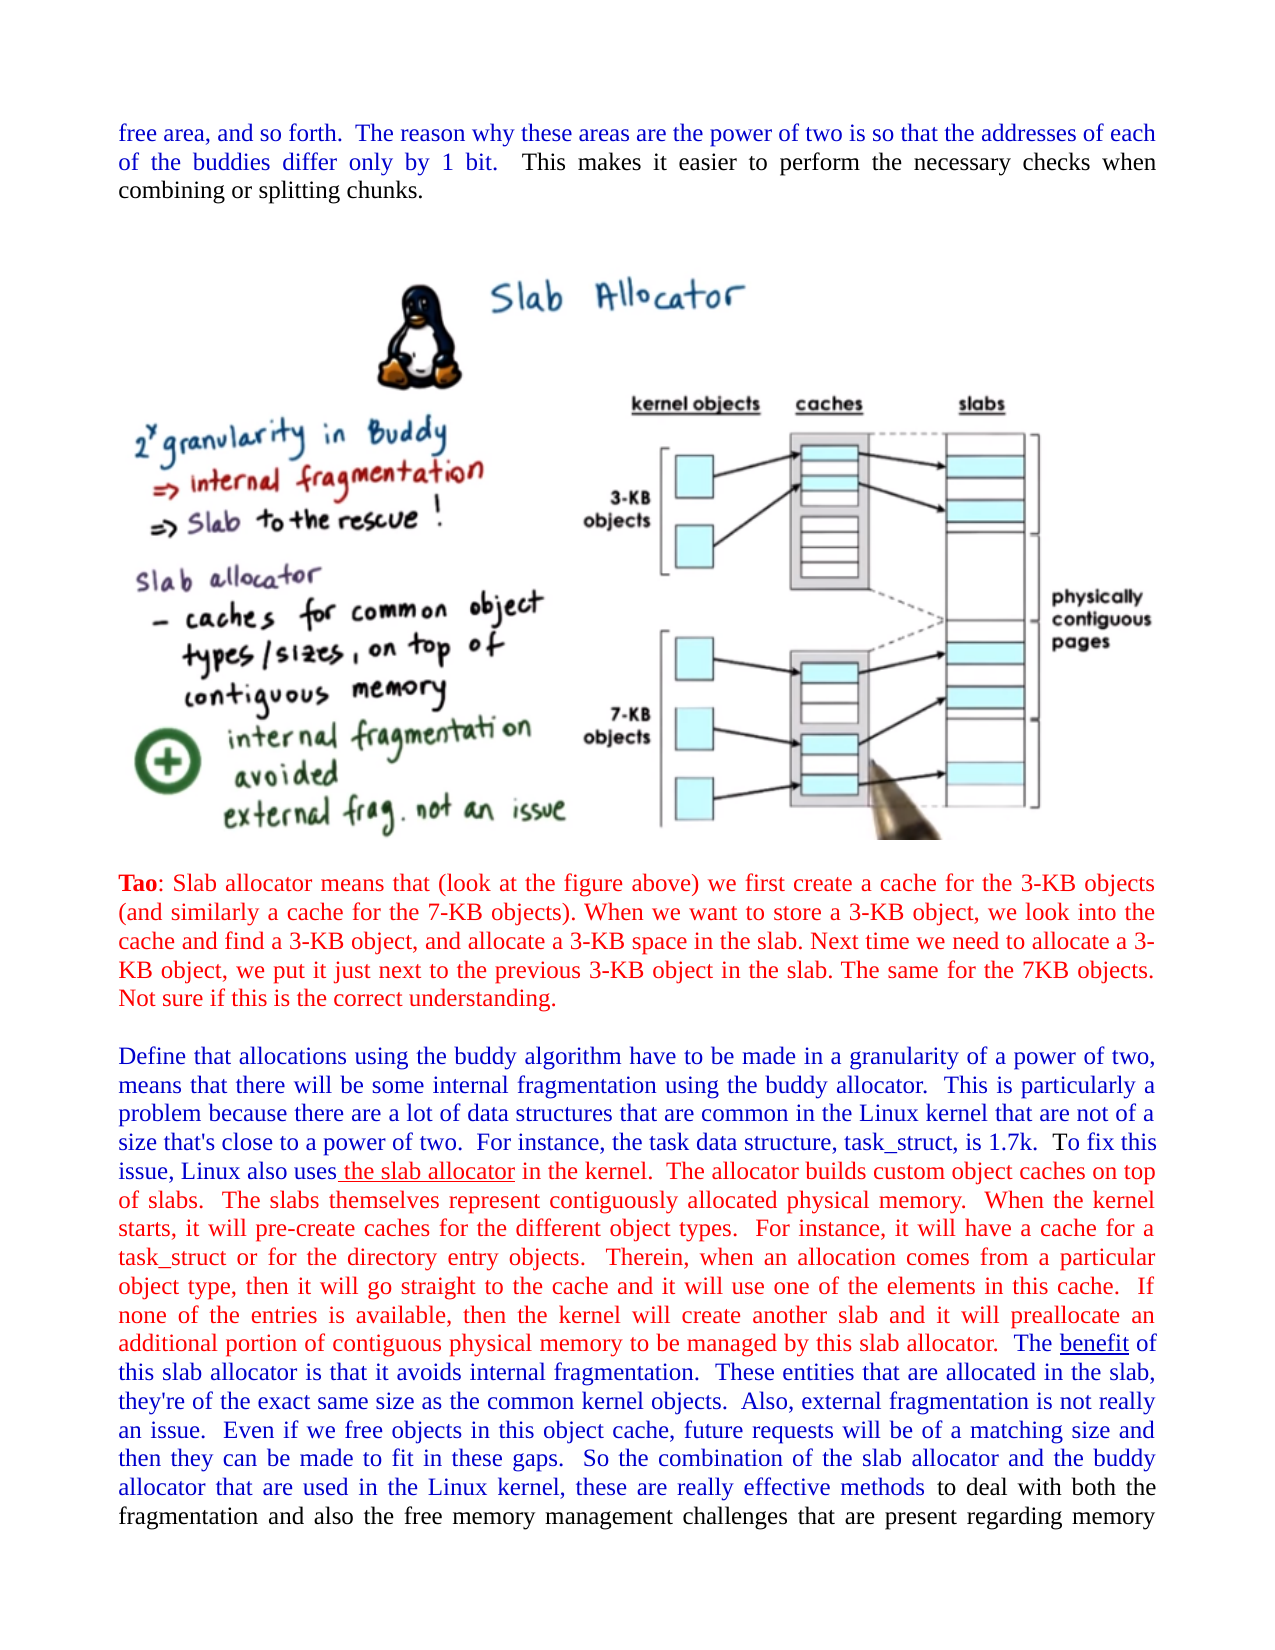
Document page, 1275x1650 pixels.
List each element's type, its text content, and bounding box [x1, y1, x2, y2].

text Tao: Slab allocator means that (look at the figure above) we first create a cache for the 3-KB objects (and similarly a cache for the 7-KB objects). When we want to store a 3-KB object, we look into the cache and find a 3-KB object, and allocate a 3-KB space in the slab. Next time we need to allocate a 3-KB object, we put it just next to the previous 3-KB object in the slab. The same for the 7KB objects. Not sure if this is the correct understanding. [118, 868, 1157, 1012]
picture [118, 261, 1157, 840]
text Define that allocations using the buddy algorithm have to be made in a granularity of a power of two, means that there will be some internal fragmentation using the buddy allocator. This is particularly a problem because there are a lot of data structures that are common in the Linux kernel that are not of a size that's close to a power of two. For instance, the task data structure, task_struct, is 1.7k. To fix this issue, Linux also uses the slab allocator in the kernel. The allocator builds custom object caches on top of slabs. The slabs themselves represent contiguously allocated physical memory. When the kernel starts, it will pre-create caches for the different object types. For instance, it will have a cache for a task_struct or for the directory entry objects. Therein, when an allocation comes from a particular object type, then it will go straight to the cache and it will use one of the elements in this cache. If none of the entries is available, then the kernel will create another slab and it will preallocate an additional portion of contiguous physical memory to be managed by this slab allocator. The benefit of this slab allocator is that it avoids internal fragmentation. These entities that are allocated in the slab, they're of the exact same size as the common kernel objects. Also, external fragmentation is not really an issue. Even if we free objects in this object cache, future requests will be of a matching size and then they can be made to fit in these gaps. So the combination of the slab allocator and the buddy allocator that are used in the Linux kernel, these are really effective methods to deal with both the fragmentation and also the free memory management challenges that are present regarding memory [118, 1041, 1157, 1530]
text free area, and so forth. The reason why these areas are the power of two is so that the addresses of each of the buddies differ only by 1 bit. This makes it easier to perform the necessary checks when combining or splitting chunks. [118, 118, 1157, 204]
